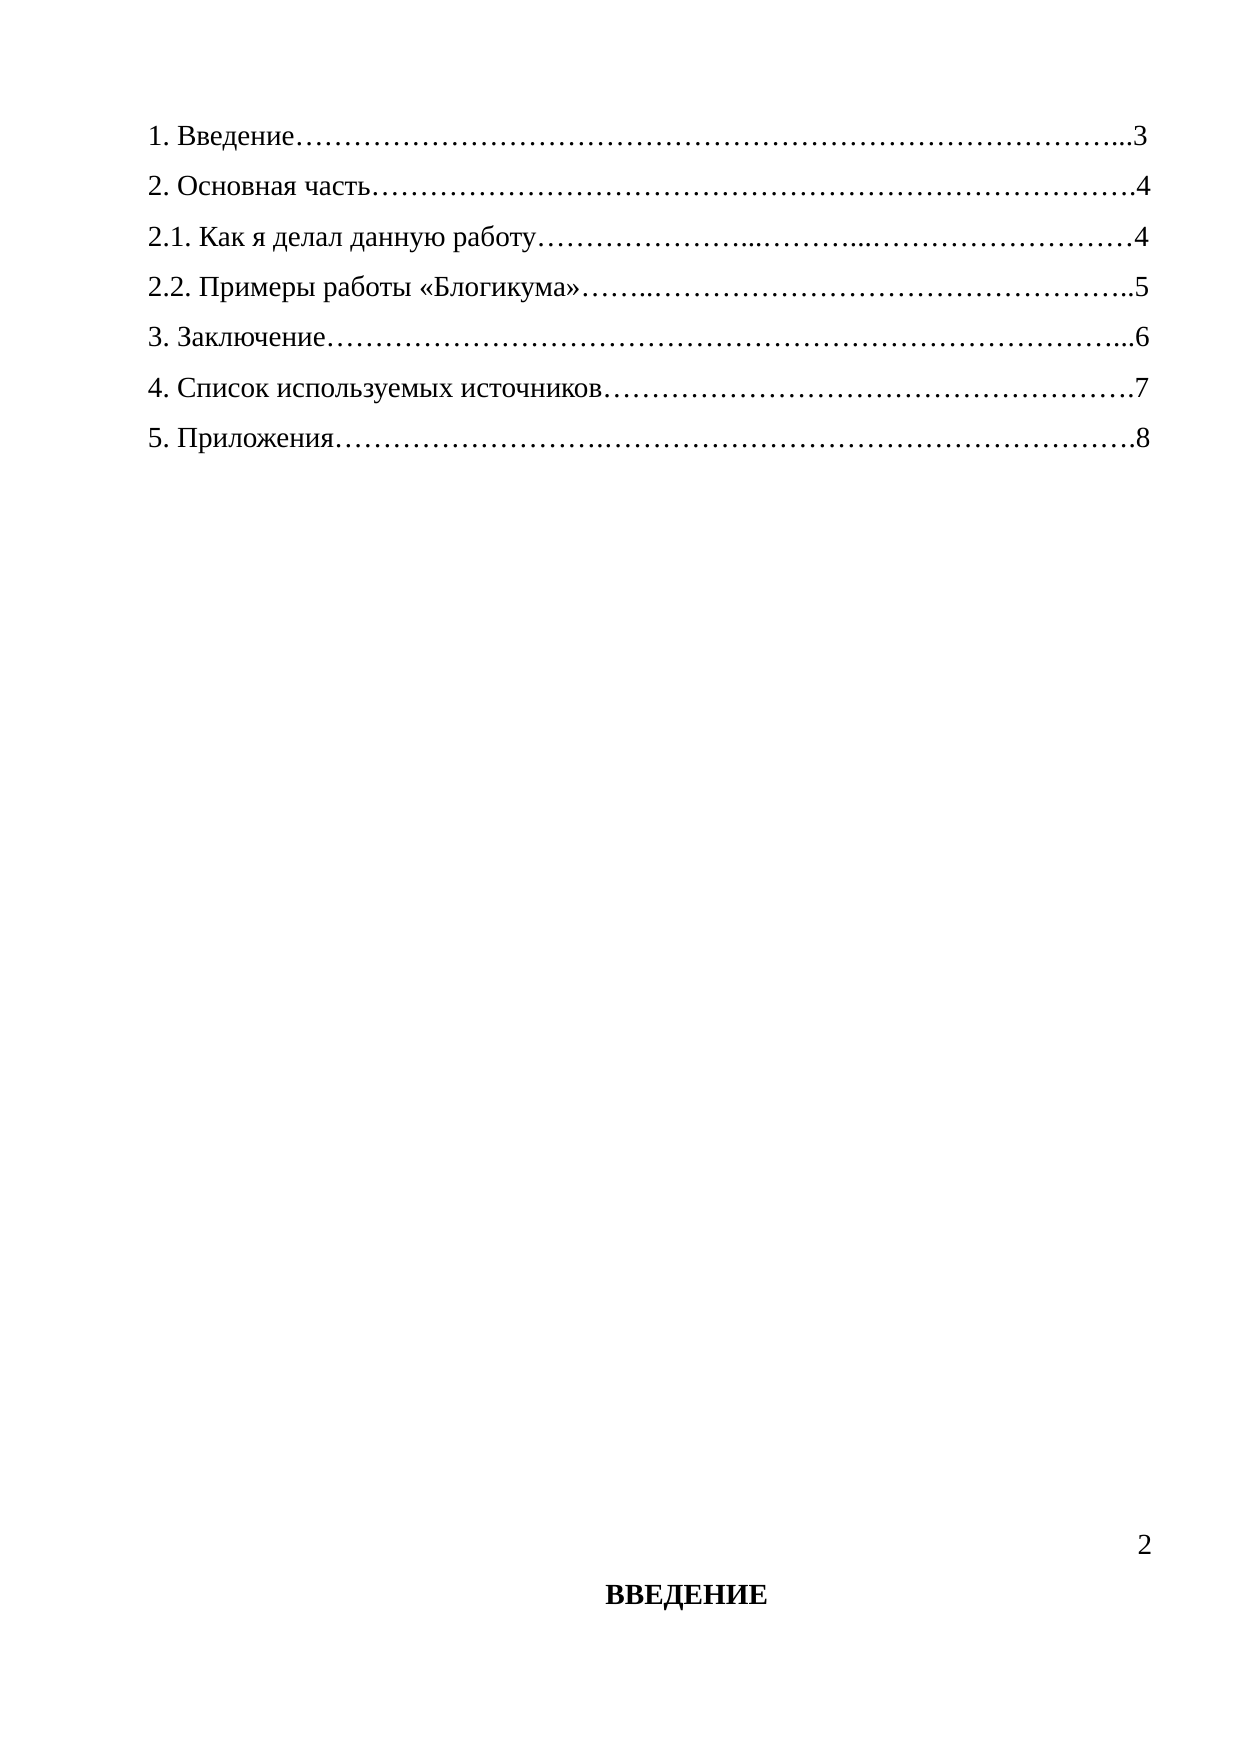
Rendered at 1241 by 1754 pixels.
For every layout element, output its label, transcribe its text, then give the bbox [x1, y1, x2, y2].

text 2.2. Примеры работы «Блогикума»……..…………………………………………..5 [148, 269, 1152, 303]
text ВВЕДЕНИЕ [148, 1577, 1152, 1611]
text 5. Приложения……………………….……………………………………………….8 [148, 420, 1152, 453]
text 2 [148, 1527, 1152, 1560]
text 3. Заключение………………………………………………………………………...6 [148, 319, 1152, 353]
text 1. Введение…………………………………………………………………………...3 [148, 118, 1152, 152]
text 2. Основная часть…………………………………………………………………….4 [148, 168, 1152, 202]
text 4. Список используемых источников……………………………………………….7 [148, 370, 1152, 403]
text 2.1. Как я делал данную работу…………………...………...………………………4 [148, 219, 1152, 252]
